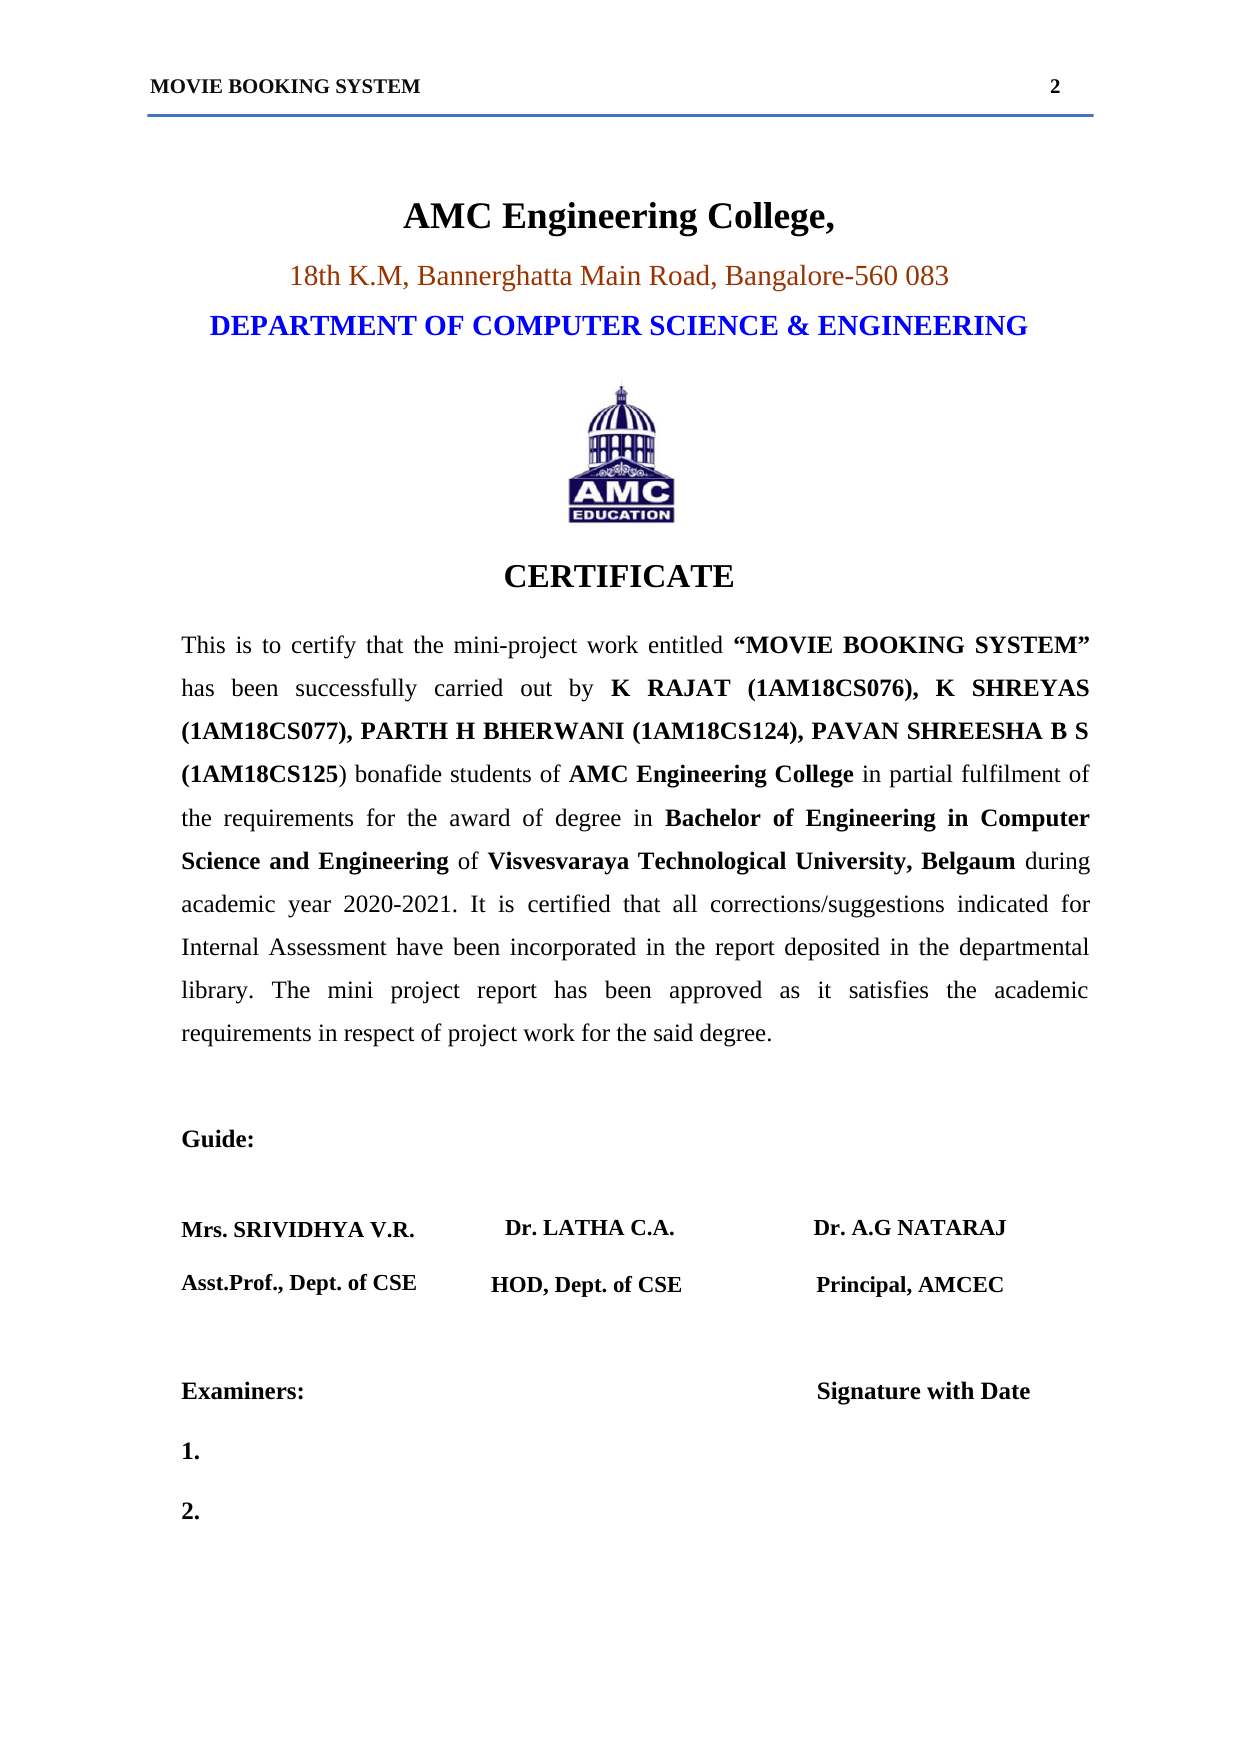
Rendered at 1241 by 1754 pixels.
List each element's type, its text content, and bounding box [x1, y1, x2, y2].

text 18th K.M, Bannerghatta Main Road, Bangalore-560 083 [150, 258, 1088, 291]
text Dr. A.G NATARAJ Principal, AMCEC [805, 1214, 1015, 1298]
text Examiners: Signature with Date [175, 1376, 1090, 1405]
text DEPARTMENT OF COMPUTER SCIENCE & ENGINEERING [150, 308, 1088, 342]
text Guide: [150, 1124, 1090, 1153]
text Dr. LATHA C.A. HOD, Dept. of CSE [483, 1214, 691, 1298]
text CERTIFICATE [150, 556, 1088, 594]
picture [535, 375, 705, 526]
text 2. [175, 1496, 1090, 1525]
text This is to certify that the mini-project work entitled “MOVIE BOOKING SYSTEM” has been successfully carried out by K RAJAT (1AM18CS076), K SHREYAS (1AM18CS077), PARTH H BHERWANI (1AM18CS124), PAVAN SHREESHA B S (1AM18CS125) bonafide students of AMC Engineering College in partial fulfilment of the requirements for the award of degree in Bachelor of Engineering in Computer Science and Engineering of Visvesvaraya Technological University, Belgaum during academic year 2020-2021. It is certified that all corrections/suggestions indicated for Internal Assessment have been incorporated in the report deposited in the departmental library. The mini project report has been approved as it satisfies the academic requirements in respect of project work for the said degree. [181, 630, 1090, 1047]
text Mrs. SRIVIDHYA V.R. Asst.Prof., Dept. of CSE [181, 1216, 420, 1296]
text 1. [175, 1436, 1090, 1465]
text AMC Engineering College, [150, 193, 1088, 236]
